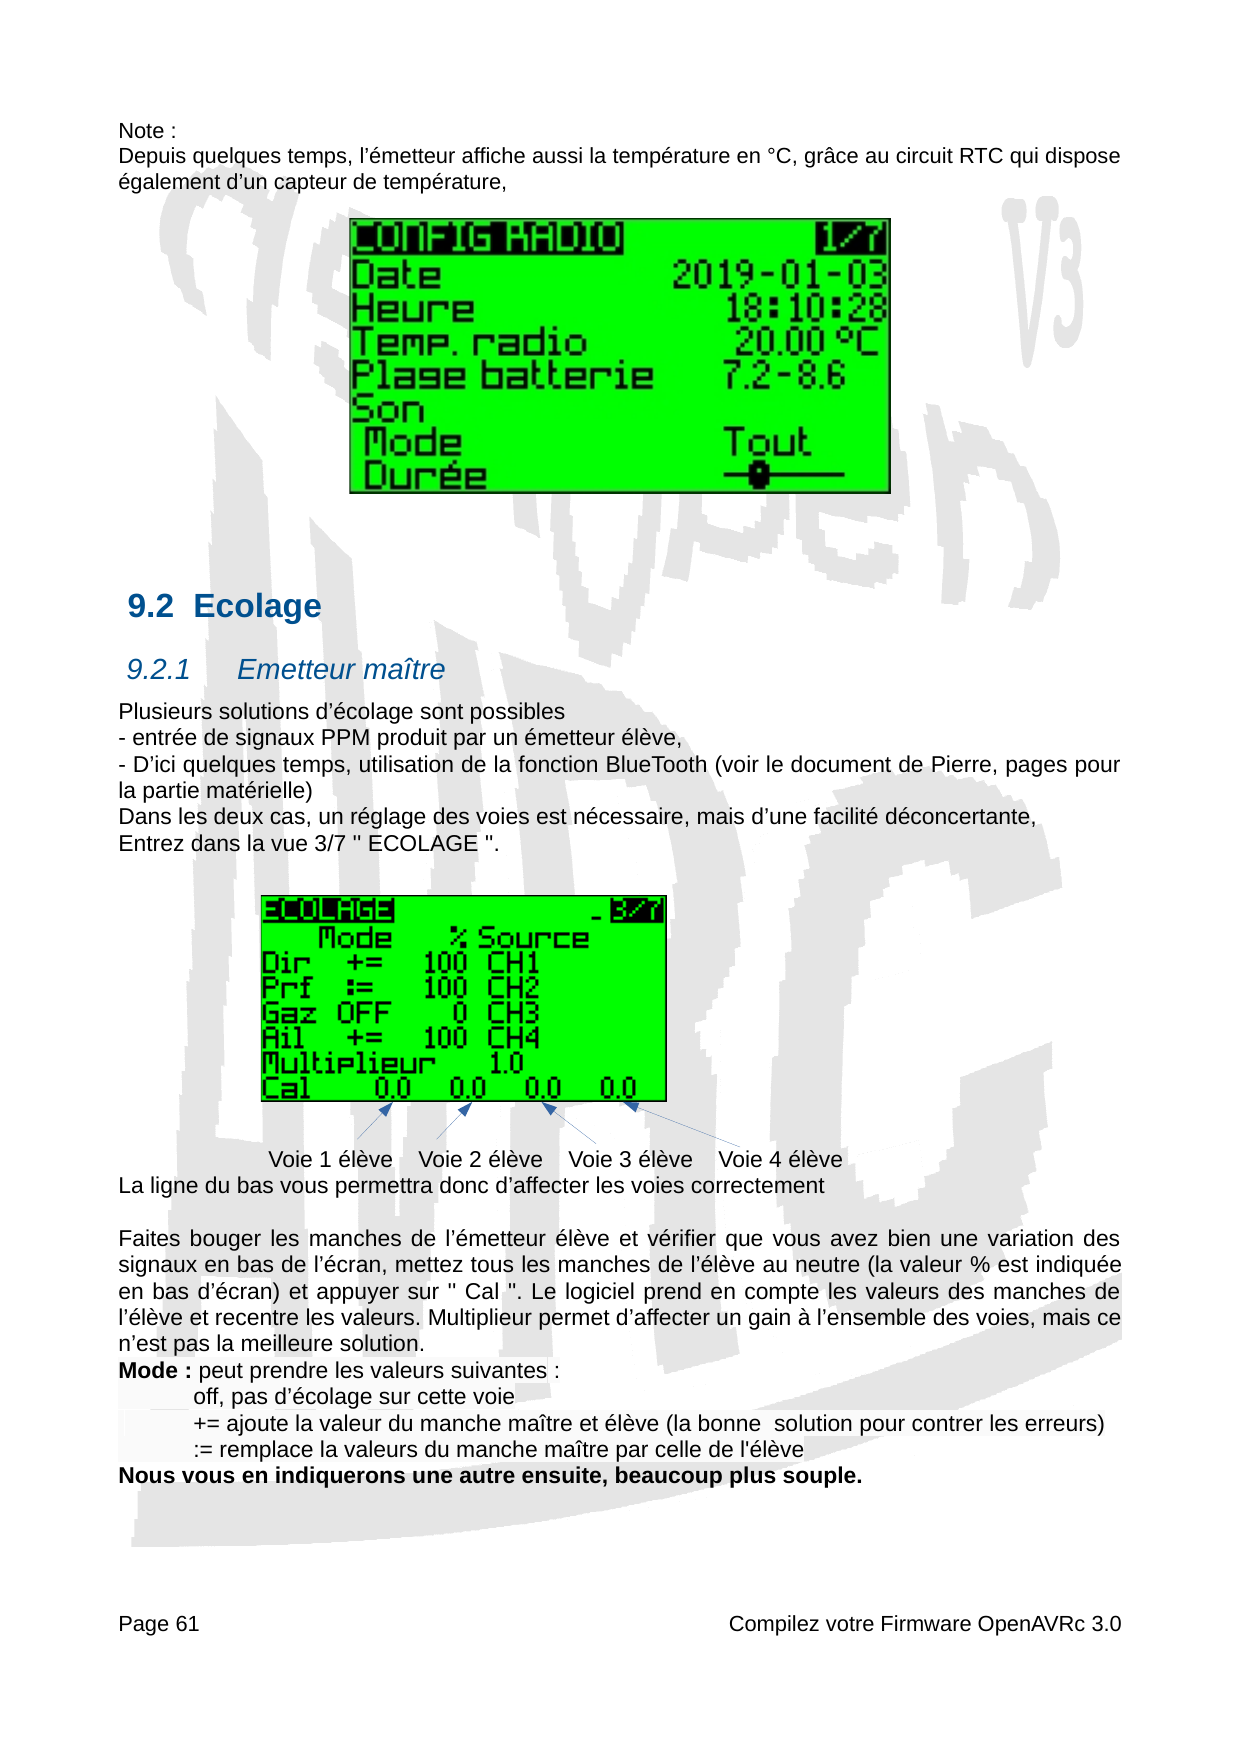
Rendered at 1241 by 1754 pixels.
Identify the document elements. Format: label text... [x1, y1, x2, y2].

text Nous vous en indiquerons une autre ensuite, beaucoup plus souple. [118, 1462, 1122, 1488]
text Note : [118, 118, 1122, 143]
text := remplace la valeurs du manche maître par celle de l'élève [118, 1436, 1122, 1462]
text Faites bouger les manches de l’émetteur élève et vérifier que vous avez bien une variation des signaux en bas de l’écran, mettez tous les manches de l’élève au neutre (la valeur % est indiquée en bas d’écran) et appuyer sur '' Cal ''. Le logiciel prend en compte les valeurs des manches de l’élève et recentre les valeurs. Multiplieur permet d’affecter un gain à l’ensemble des voies, mais ce n’est pas la meilleure solution. [118, 1225, 1122, 1357]
text La ligne du bas vous permettra donc d’affecter les voies correctement [118, 1172, 1122, 1199]
text Mode : peut prendre les valeurs suivantes : [118, 1357, 1122, 1383]
text Dans les deux cas, un réglage des voies est nécessaire, mais d’une facilité déconcertante, [118, 803, 1122, 830]
subtitle Emetteur maître [118, 652, 1122, 685]
text off, pas d’écolage sur cette voie [118, 1383, 1122, 1409]
text Plusieurs solutions d’écolage sont possibles [118, 698, 1122, 724]
text Voie 1 élève Voie 2 élève Voie 3 élève Voie 4 élève [118, 1146, 1122, 1172]
text - D’ici quelques temps, utilisation de la fonction BlueTooth (voir le document de Pierre, pages pour la partie matérielle) [118, 751, 1122, 803]
picture [349, 218, 891, 494]
text Depuis quelques temps, l’émetteur affiche aussi la température en °C, grâce au circuit RTC qui dispose également d’un capteur de température, [118, 143, 1122, 194]
text Entrez dans la vue 3/7 '' ECOLAGE ''. [118, 830, 1122, 856]
text += ajoute la valeur du manche maître et élève (la bonne solution pour contrer les erreurs) [118, 1409, 1122, 1436]
picture [260, 895, 667, 1102]
text - entrée de signaux PPM produit par un émetteur élève, [118, 724, 1122, 751]
subtitle Ecolage [118, 586, 1122, 625]
